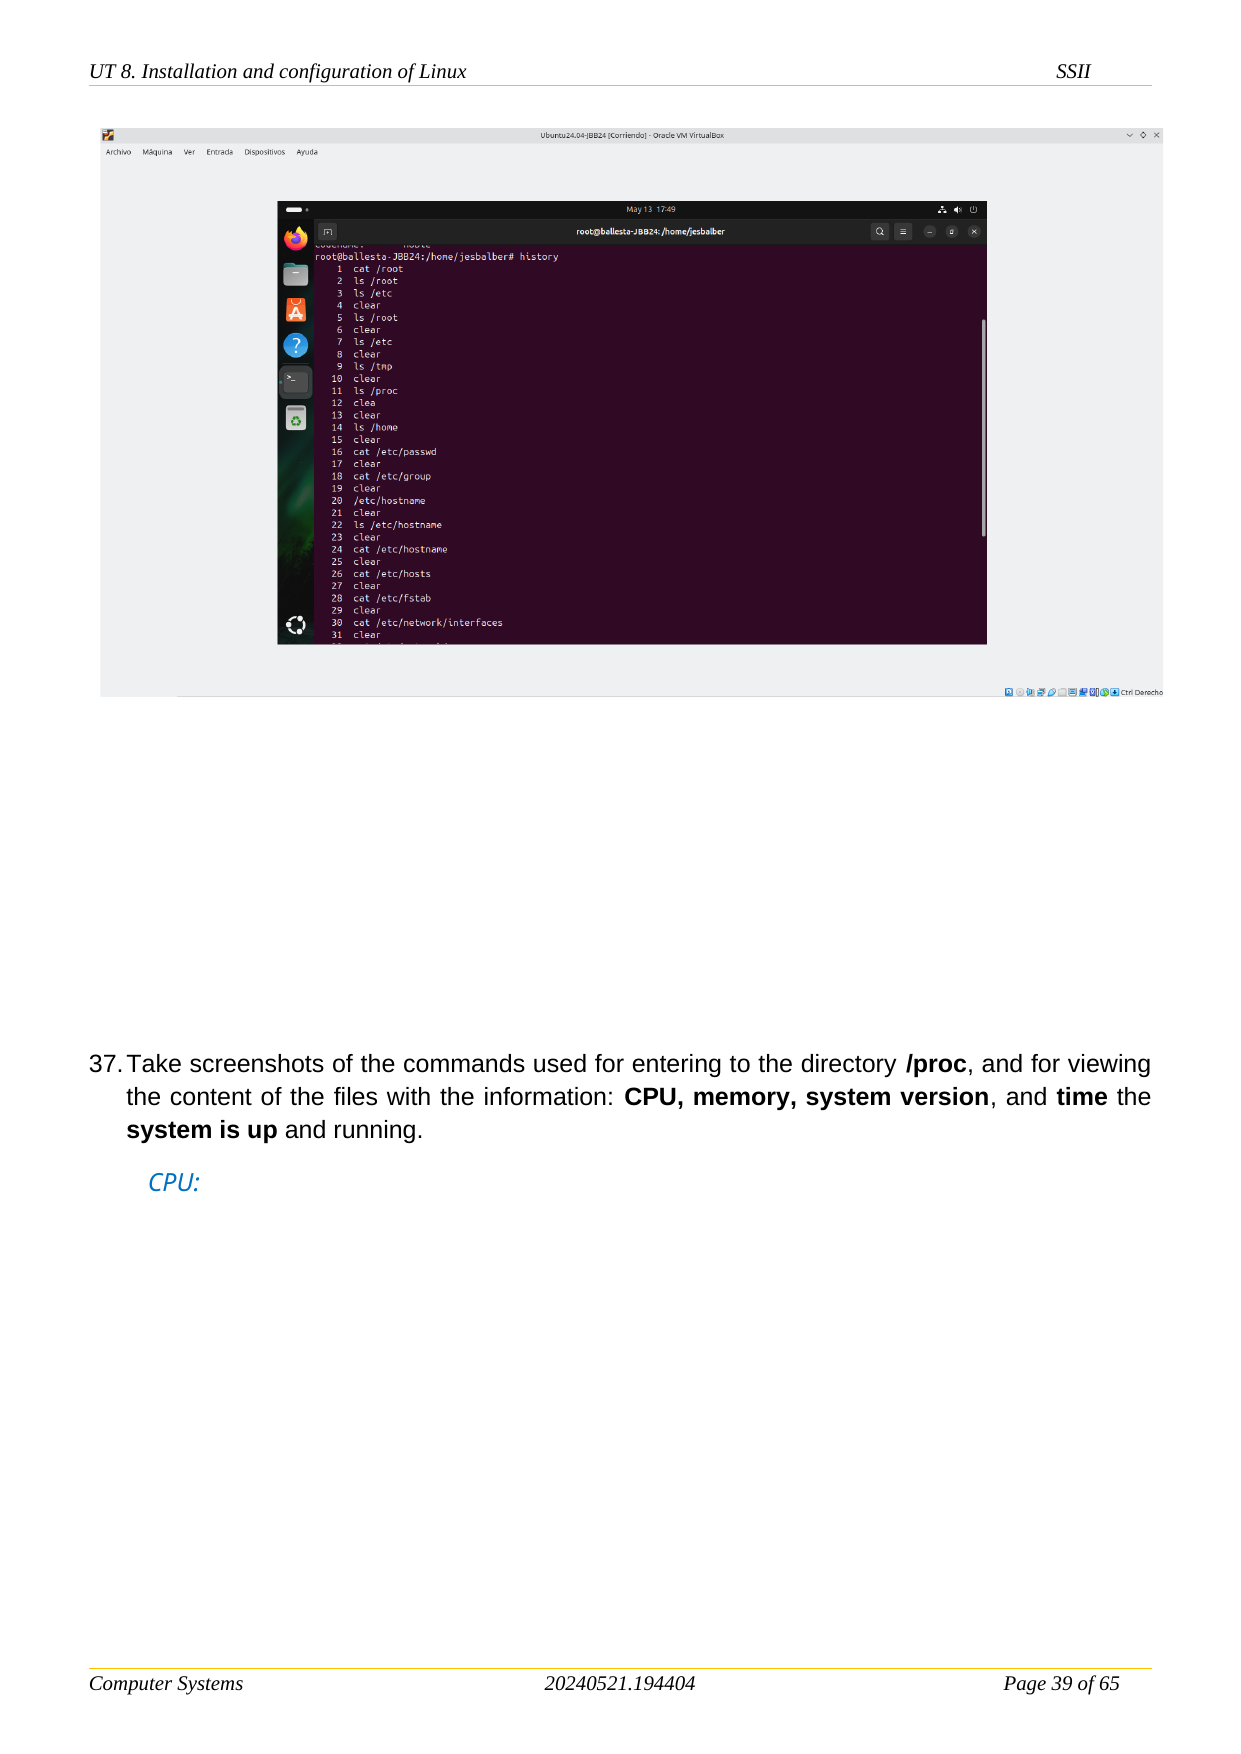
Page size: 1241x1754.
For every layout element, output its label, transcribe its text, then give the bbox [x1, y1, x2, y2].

picture [100, 127, 1164, 697]
list Take screenshots of the commands used for entering to the directory /proc, and for viewing the content of the files with the information: CPU, memory, system version, and time the system is up and running. [89, 1048, 1152, 1143]
text CPU: [89, 1164, 1152, 1198]
